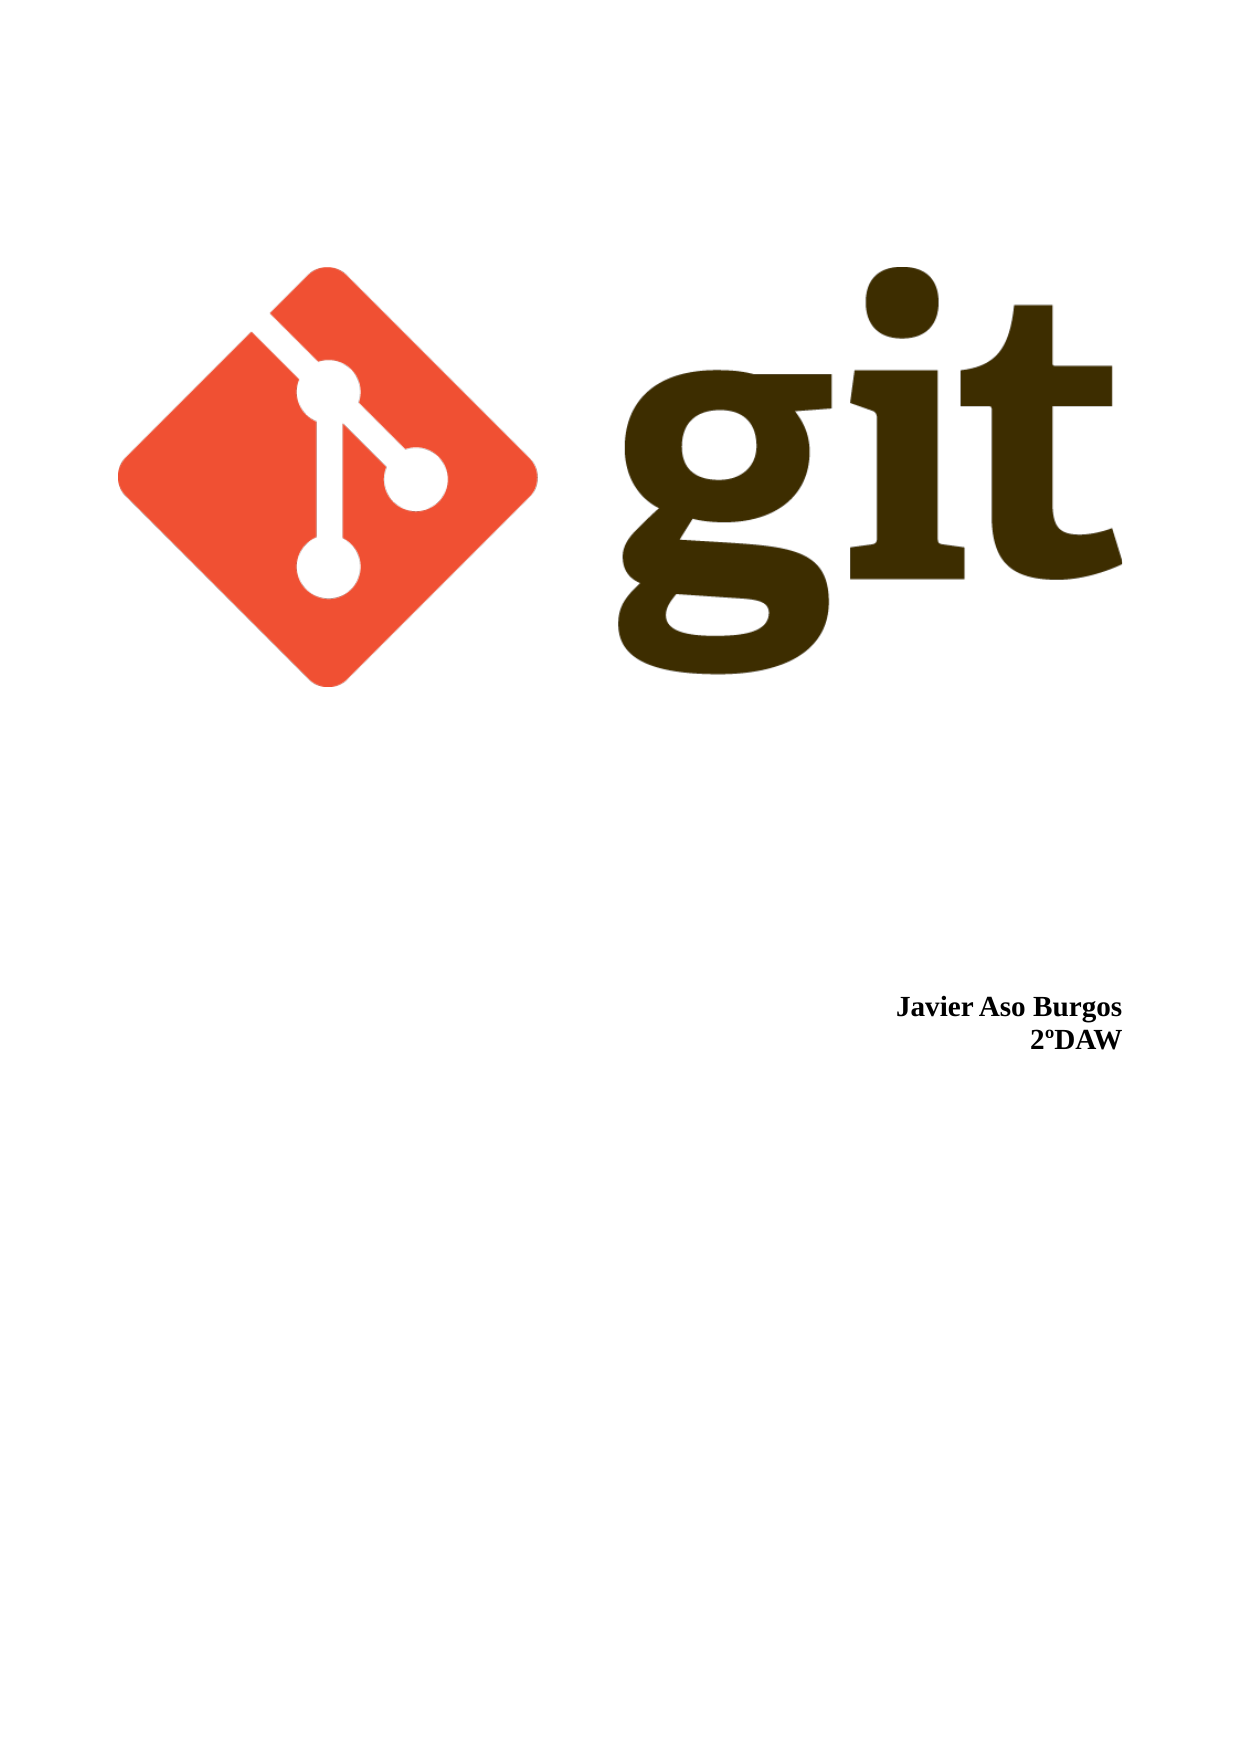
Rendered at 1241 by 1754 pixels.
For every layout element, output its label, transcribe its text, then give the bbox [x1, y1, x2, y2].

text 2ºDAW [118, 1022, 1122, 1056]
picture [118, 267, 1123, 687]
text Javier Aso Burgos [118, 989, 1122, 1022]
